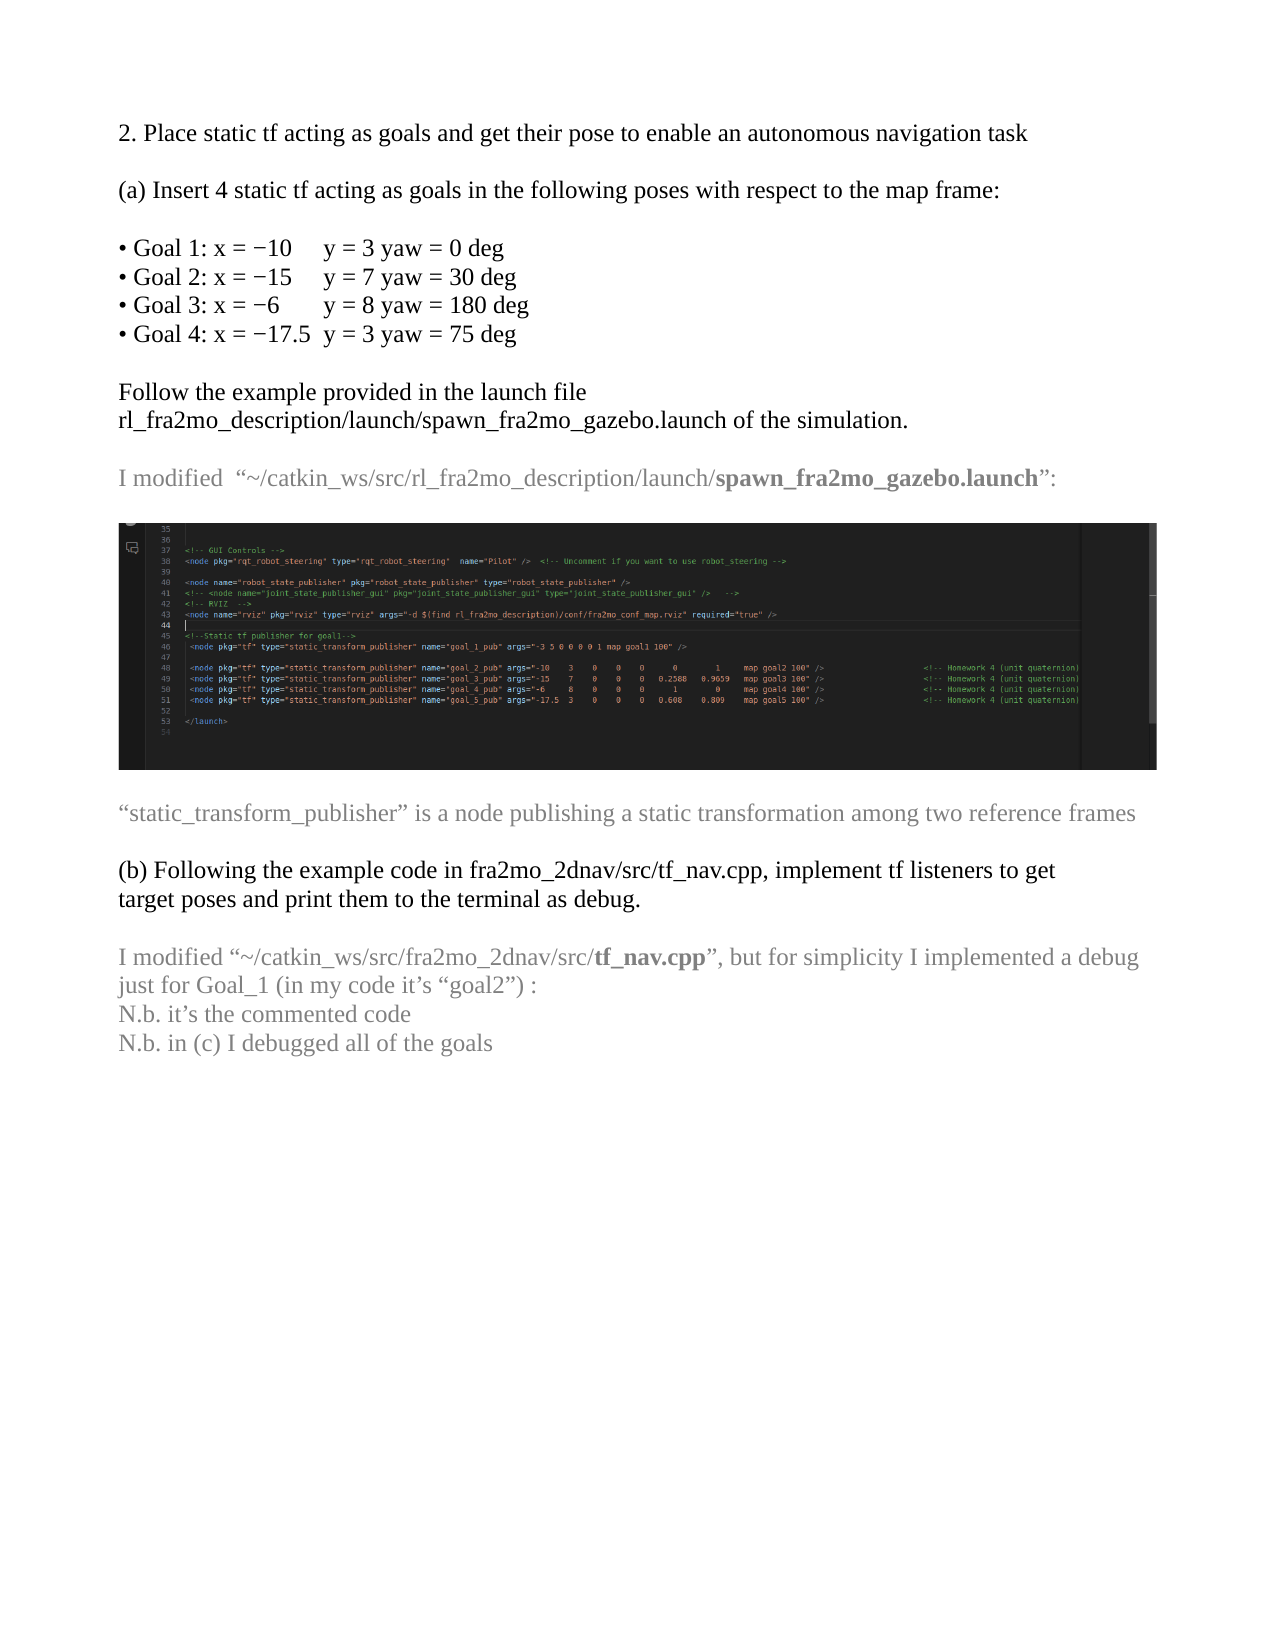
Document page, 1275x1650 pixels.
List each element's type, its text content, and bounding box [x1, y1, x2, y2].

text I modified “~/catkin_ws/src/rl_fra2mo_description/launch/spawn_fra2mo_gazebo.launch”: [118, 463, 1157, 492]
text (b) Following the example code in fra2mo_2dnav/src/tf_nav.cpp, implement tf listeners to get [118, 856, 1157, 884]
text target poses and print them to the terminal as debug. [118, 884, 1157, 913]
text • Goal 4: x = −17.5 y = 3 yaw = 75 deg [118, 319, 1157, 348]
text • Goal 3: x = −6 y = 8 yaw = 180 deg [118, 291, 1157, 319]
text • Goal 1: x = −10 y = 3 yaw = 0 deg [118, 233, 1157, 262]
text Follow the example provided in the launch file rl_fra2mo_description/launch/spawn_fra2mo_gazebo.launch of the simulation. [118, 377, 1157, 434]
text 2. Place static tf acting as goals and get their pose to enable an autonomous navigation task [118, 118, 1157, 147]
text • Goal 2: x = −15 y = 7 yaw = 30 deg [118, 262, 1157, 291]
picture [118, 523, 1157, 770]
text N.b. it’s the commented code [118, 999, 1157, 1028]
text “static_transform_publisher” is a node publishing a static transformation among two reference frames [118, 798, 1157, 827]
text N.b. in (c) I debugged all of the goals [118, 1028, 1157, 1057]
text (a) Insert 4 static tf acting as goals in the following poses with respect to the map frame: [118, 176, 1157, 204]
text I modified “~/catkin_ws/src/fra2mo_2dnav/src/tf_nav.cpp”, but for simplicity I implemented a debug just for Goal_1 (in my code it’s “goal2”) : [118, 942, 1157, 999]
